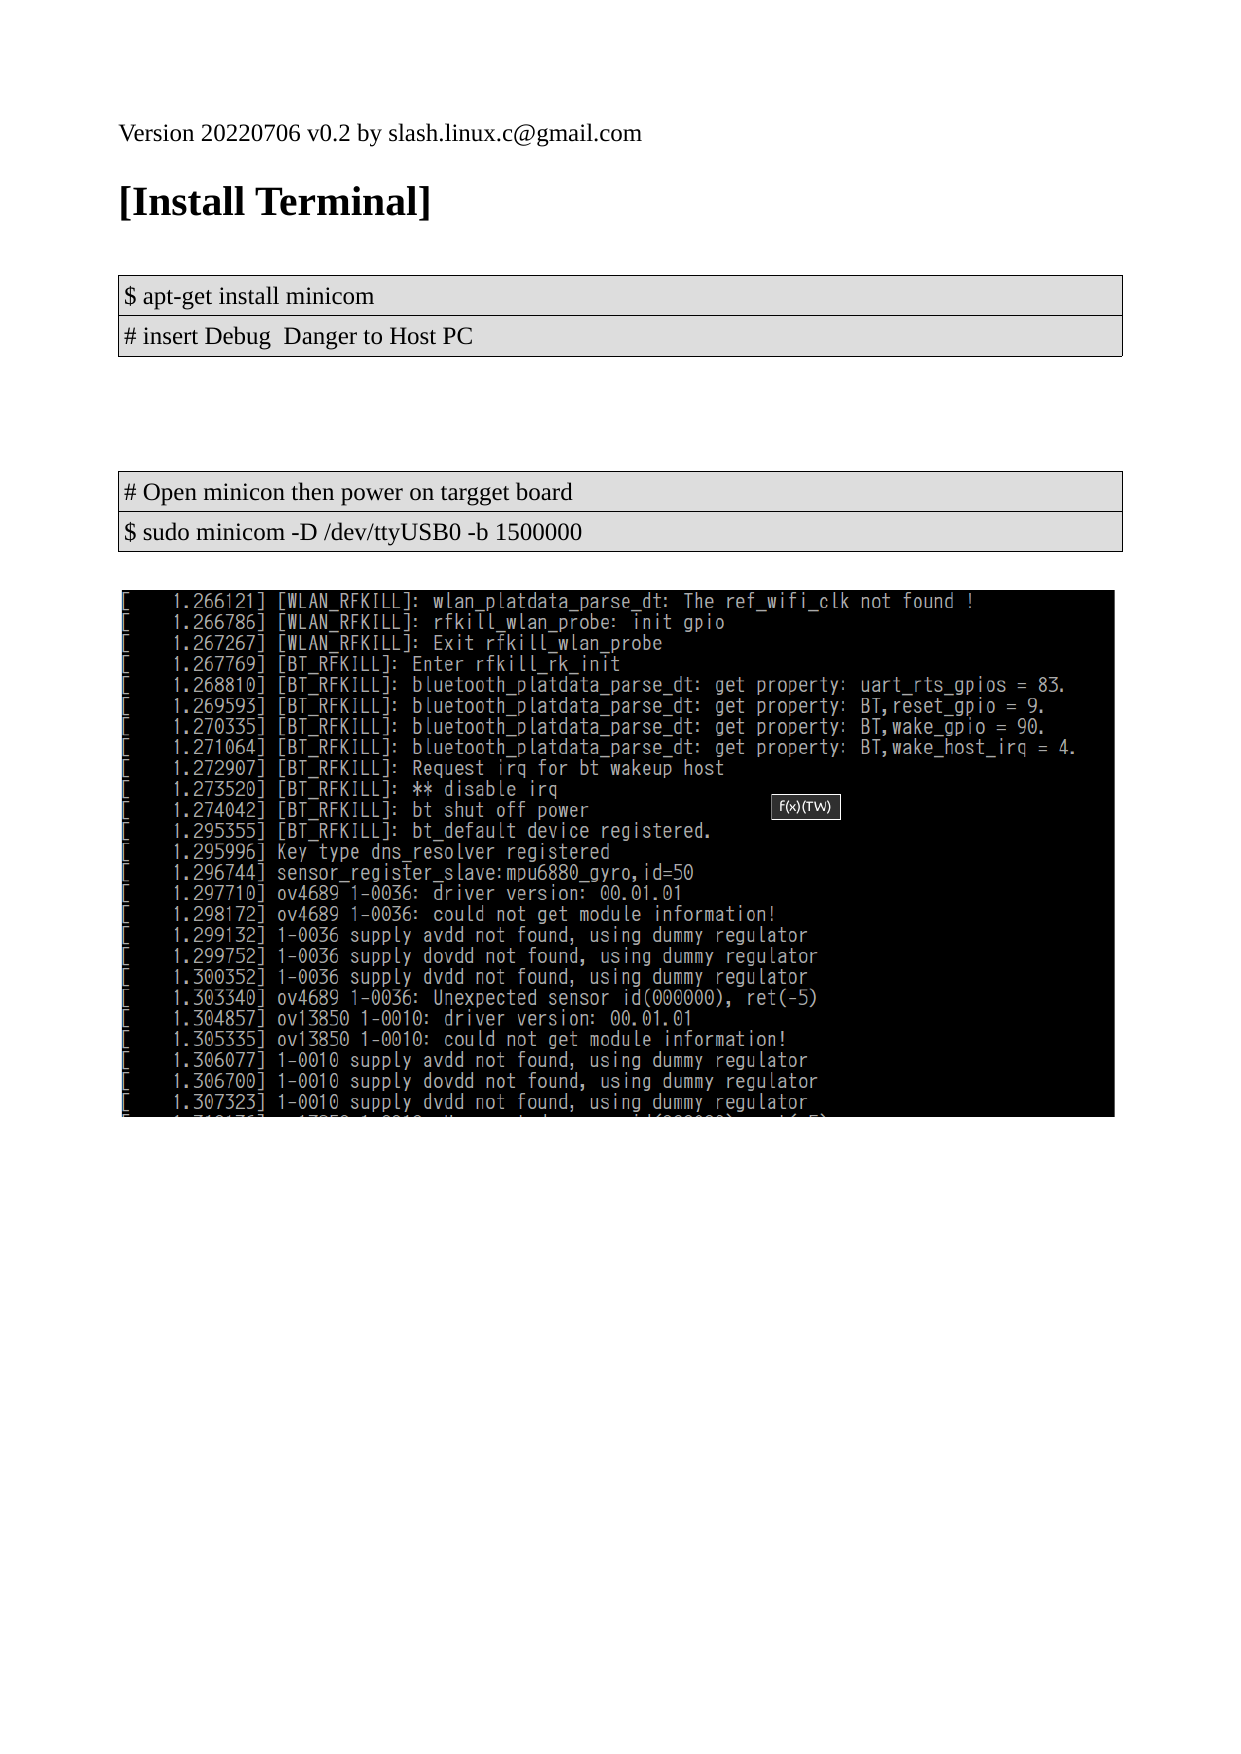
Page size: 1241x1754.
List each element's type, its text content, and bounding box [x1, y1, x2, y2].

subtitle [Install Terminal] [118, 176, 1122, 224]
table_cell $ sudo minicom -D /dev/ttyUSB0 -b 1500000 [119, 512, 1122, 551]
table_header $ apt-get install minicom [119, 276, 1122, 315]
table_cell # insert Debug Danger to Host PC [119, 316, 1122, 356]
picture [121, 590, 1115, 1117]
table_header # Open minicon then power on targget board [119, 472, 1122, 511]
